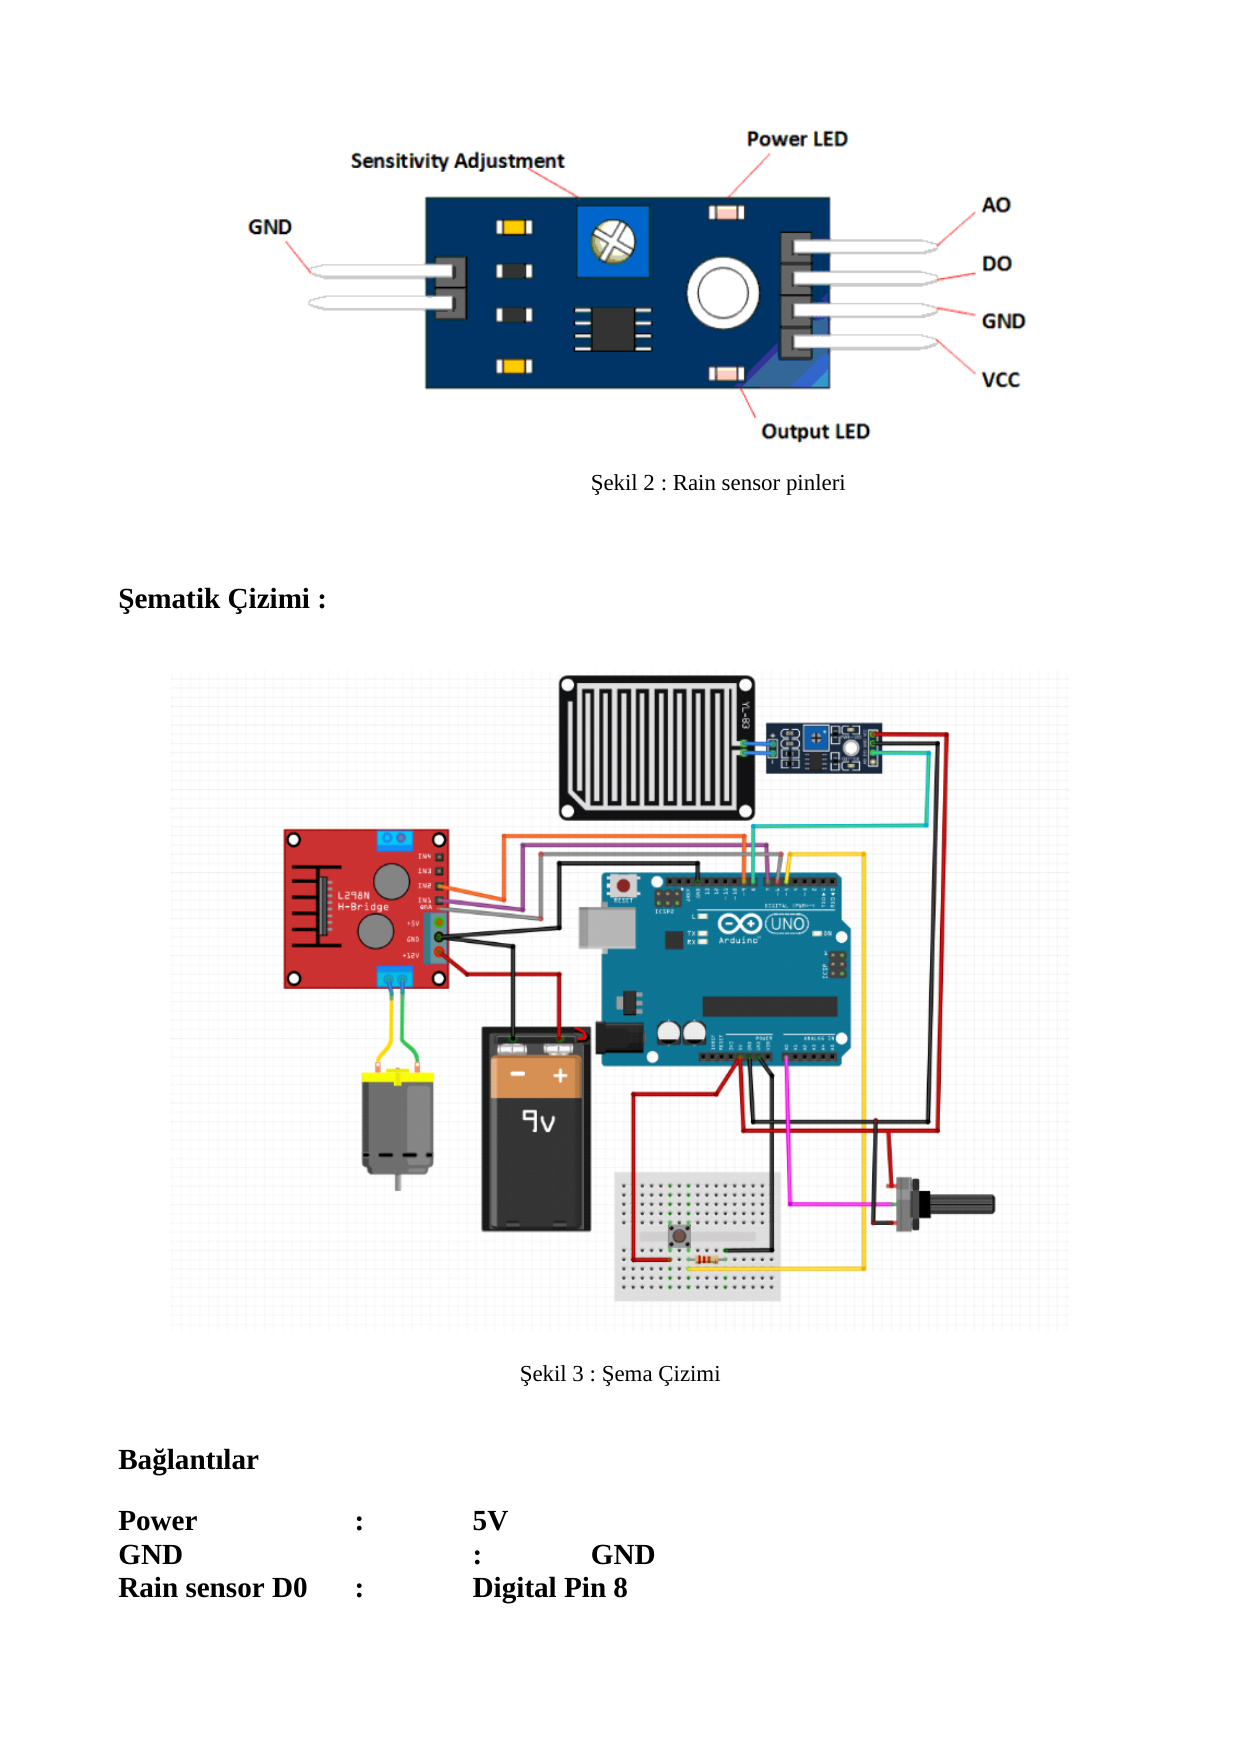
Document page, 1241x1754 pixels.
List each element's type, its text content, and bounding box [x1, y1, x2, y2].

text Rain sensor D0 : Digital Pin 8 [118, 1571, 1122, 1604]
text Bağlantılar [118, 1442, 1122, 1476]
text Şekil 3 : Şema Çizimi [118, 1359, 1122, 1386]
text Şekil 2 : Rain sensor pinleri [118, 463, 1122, 497]
text GND : GND [118, 1537, 1122, 1571]
text Power : 5V [118, 1503, 1122, 1537]
text Şematik Çizimi : [118, 581, 1122, 614]
